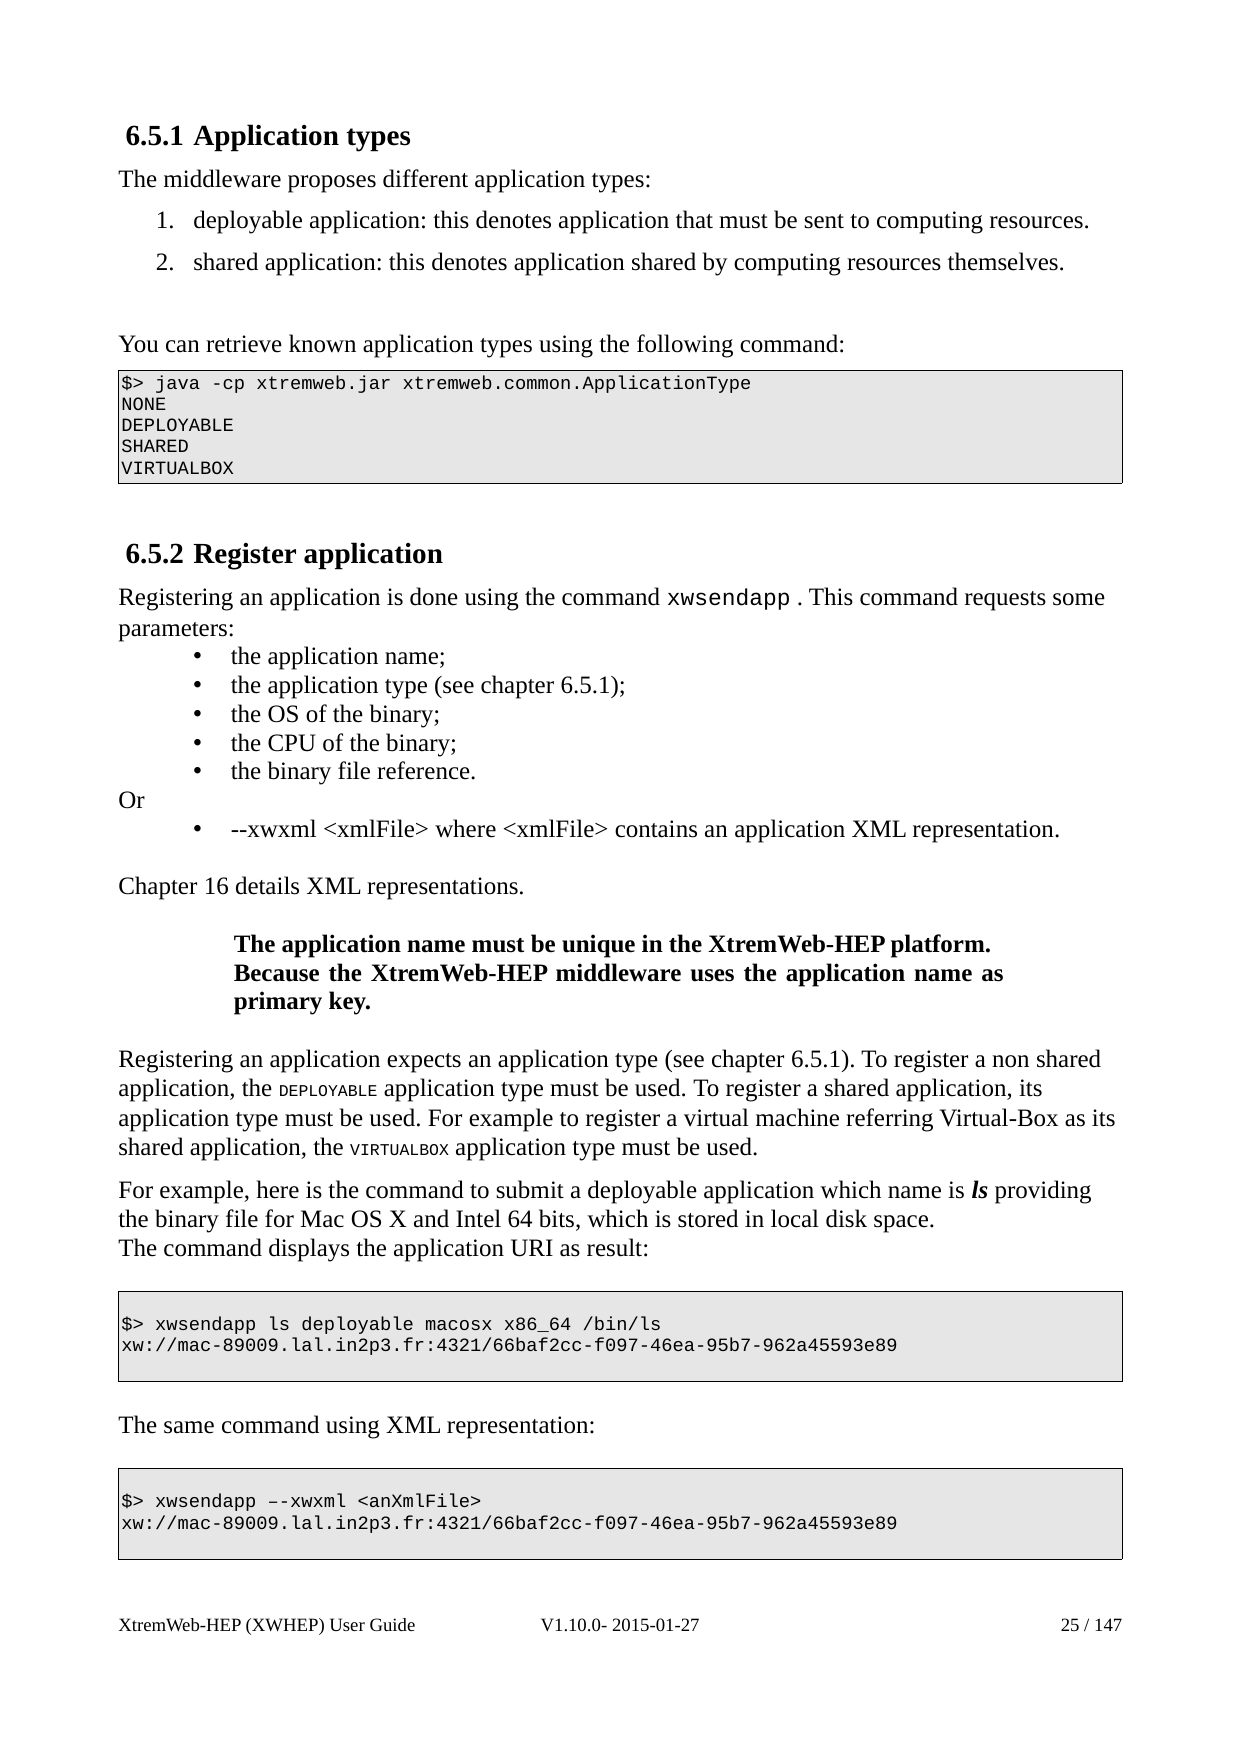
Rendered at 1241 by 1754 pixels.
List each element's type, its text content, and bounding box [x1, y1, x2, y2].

subtitle Register application [118, 536, 1122, 570]
text Or [118, 785, 1122, 814]
text VIRTUALBOX [119, 455, 1122, 483]
text xw://mac-89009.lal.in2p3.fr:4321/66baf2cc-f097-46ea-95b7-962a45593e89 [119, 1510, 1122, 1532]
text Because the XtremWeb-HEP middleware uses the application name as primary key. [233, 958, 1004, 1015]
list the binary file reference. [193, 756, 1122, 785]
text $> java -cp xtremweb.jar xtremweb.common.ApplicationType [119, 371, 1122, 392]
text The middleware proposes different application types: [118, 164, 1122, 193]
text NONE [119, 392, 1122, 413]
text You can retrieve known application types using the following command: [118, 329, 1122, 358]
text Registering an application is done using the command xwsendapp . This command requests some parameters: [118, 582, 1122, 641]
text $> xwsendapp –-xwxml <anXmlFile> [119, 1489, 1122, 1510]
subtitle Application types [118, 118, 1122, 152]
text SHARED [119, 434, 1122, 455]
list shared application: this denotes application shared by computing resources themselves. [156, 247, 1122, 275]
text The same command using XML representation: [118, 1410, 1122, 1439]
text The command displays the application URI as result: [118, 1233, 1122, 1262]
text Registering an application expects an application type (see chapter 6.5.1). To register a non shared application, the deployable application type must be used. To register a shared application, its application type must be used. For example to register a virtual machine referring Virtual-Box as its shared application, the virtualbox application type must be used. [118, 1044, 1122, 1163]
list the OS of the binary; [193, 699, 1122, 728]
list the application name; [193, 641, 1122, 670]
list deployable application: this denotes application that must be sent to computing resources. [156, 205, 1122, 234]
text The application name must be unique in the XtremWeb-HEP platform. [233, 929, 1004, 958]
text Chapter 16 details XML representations. [118, 871, 1122, 900]
text DEPLOYABLE [119, 413, 1122, 434]
text xw://mac-89009.lal.in2p3.fr:4321/66baf2cc-f097-46ea-95b7-962a45593e89 [119, 1333, 1122, 1354]
text $> xwsendapp ls deployable macosx x86_64 /bin/ls [119, 1312, 1122, 1333]
list --xwxml <xmlFile> where <xmlFile> contains an application XML representation. [193, 814, 1122, 843]
list the CPU of the binary; [193, 728, 1122, 756]
list the application type (see chapter 6.5.1); [193, 670, 1122, 699]
text For example, here is the command to submit a deployable application which name is ls providing the binary file for Mac OS X and Intel 64 bits, which is stored in local disk space. [118, 1176, 1122, 1233]
